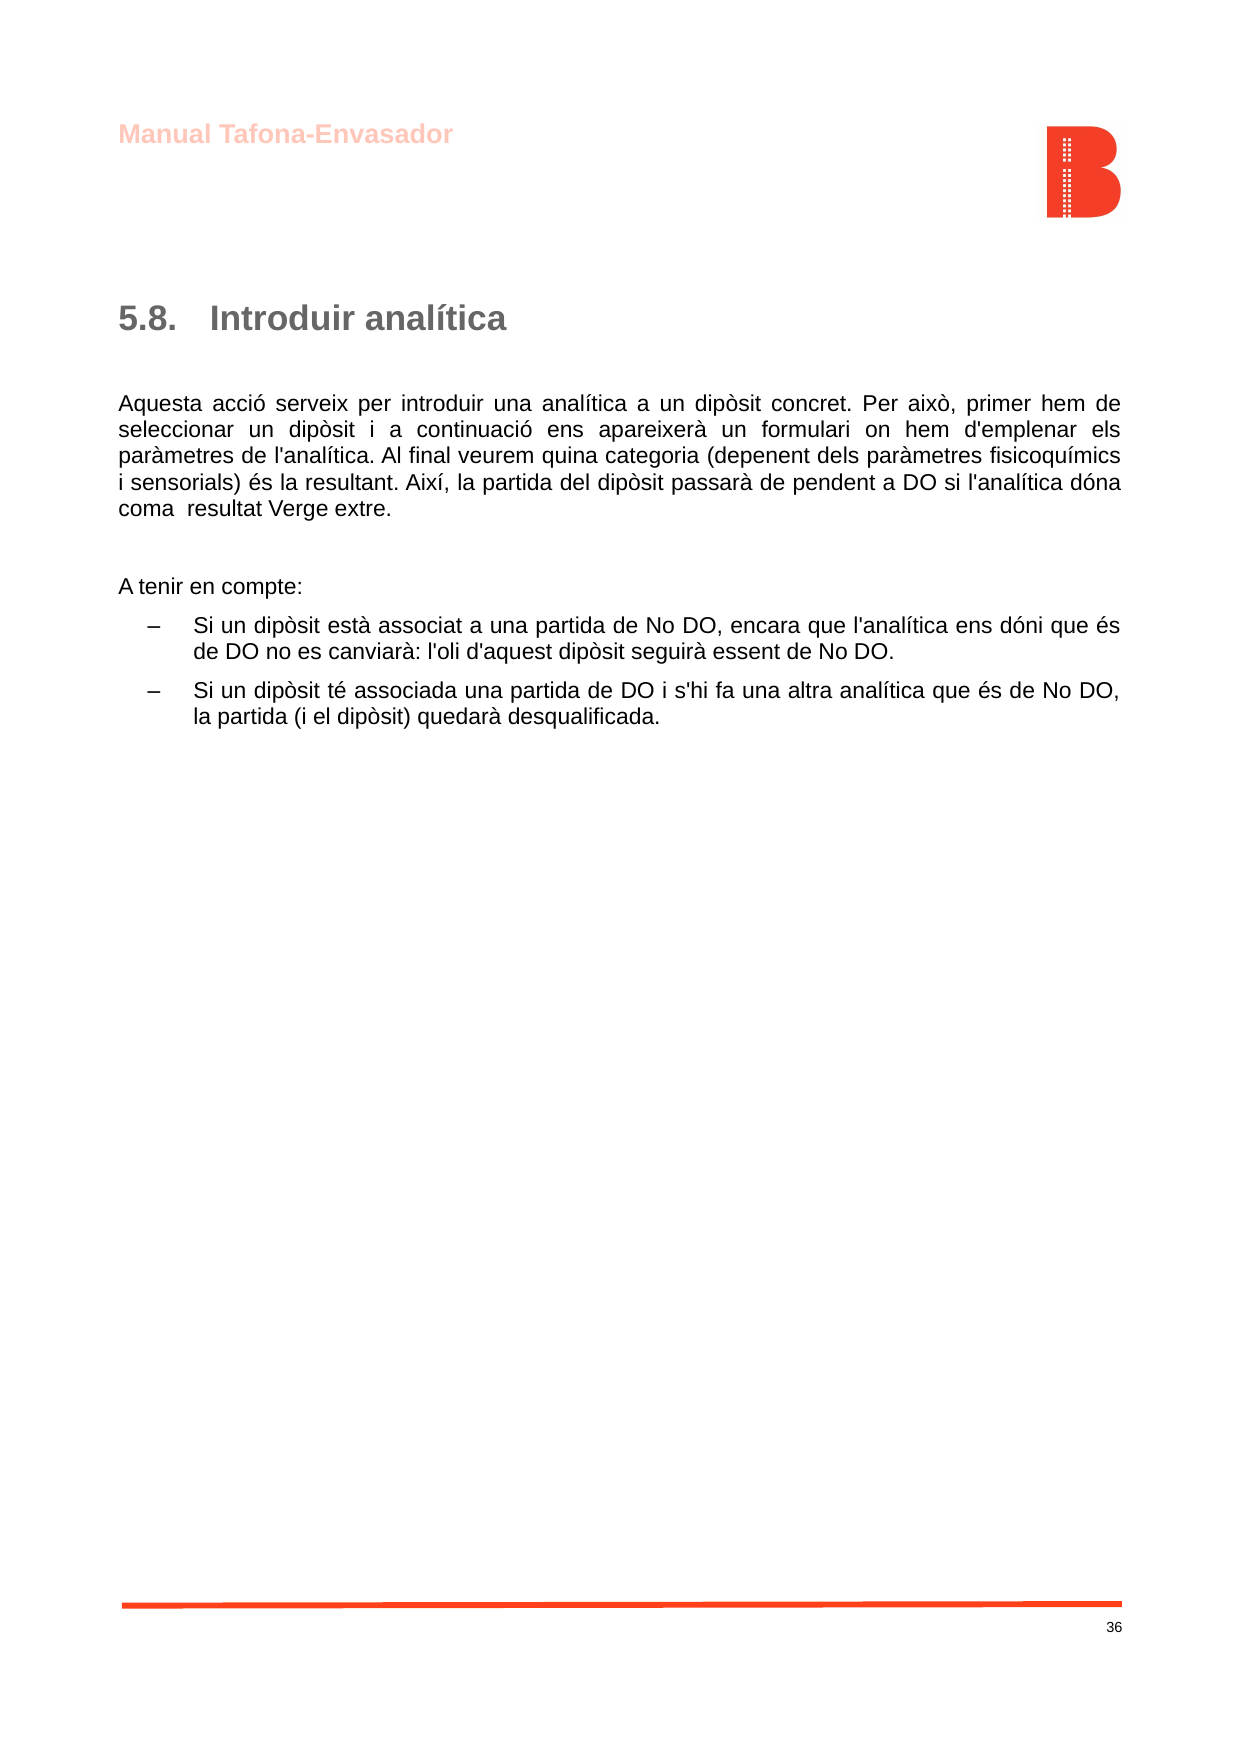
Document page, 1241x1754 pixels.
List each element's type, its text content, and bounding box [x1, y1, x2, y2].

list Si un dipòsit està associat a una partida de No DO, encara que l'analítica ens dóni que és de DO no es canviarà: l'oli d'aquest dipòsit seguirà essent de No DO. [147, 612, 1122, 664]
text A tenir en compte: [118, 573, 1122, 599]
picture [1036, 124, 1130, 221]
text Aquesta acció serveix per introduir una analítica a un dipòsit concret. Per això, primer hem de seleccionar un dipòsit i a continuació ens apareixerà un formulari on hem d'emplenar els paràmetres de l'analítica. Al final veurem quina categoria (depenent dels paràmetres fisicoquímics i sensorials) és la resultant. Així, la partida del dipòsit passarà de pendent a DO si l'analítica dóna coma resultat Verge extre. [118, 390, 1122, 521]
list Si un dipòsit té associada una partida de DO i s'hi fa una altra analítica que és de No DO, la partida (i el dipòsit) quedarà desqualificada. [147, 677, 1122, 729]
subtitle Introduir analítica [118, 298, 1122, 338]
